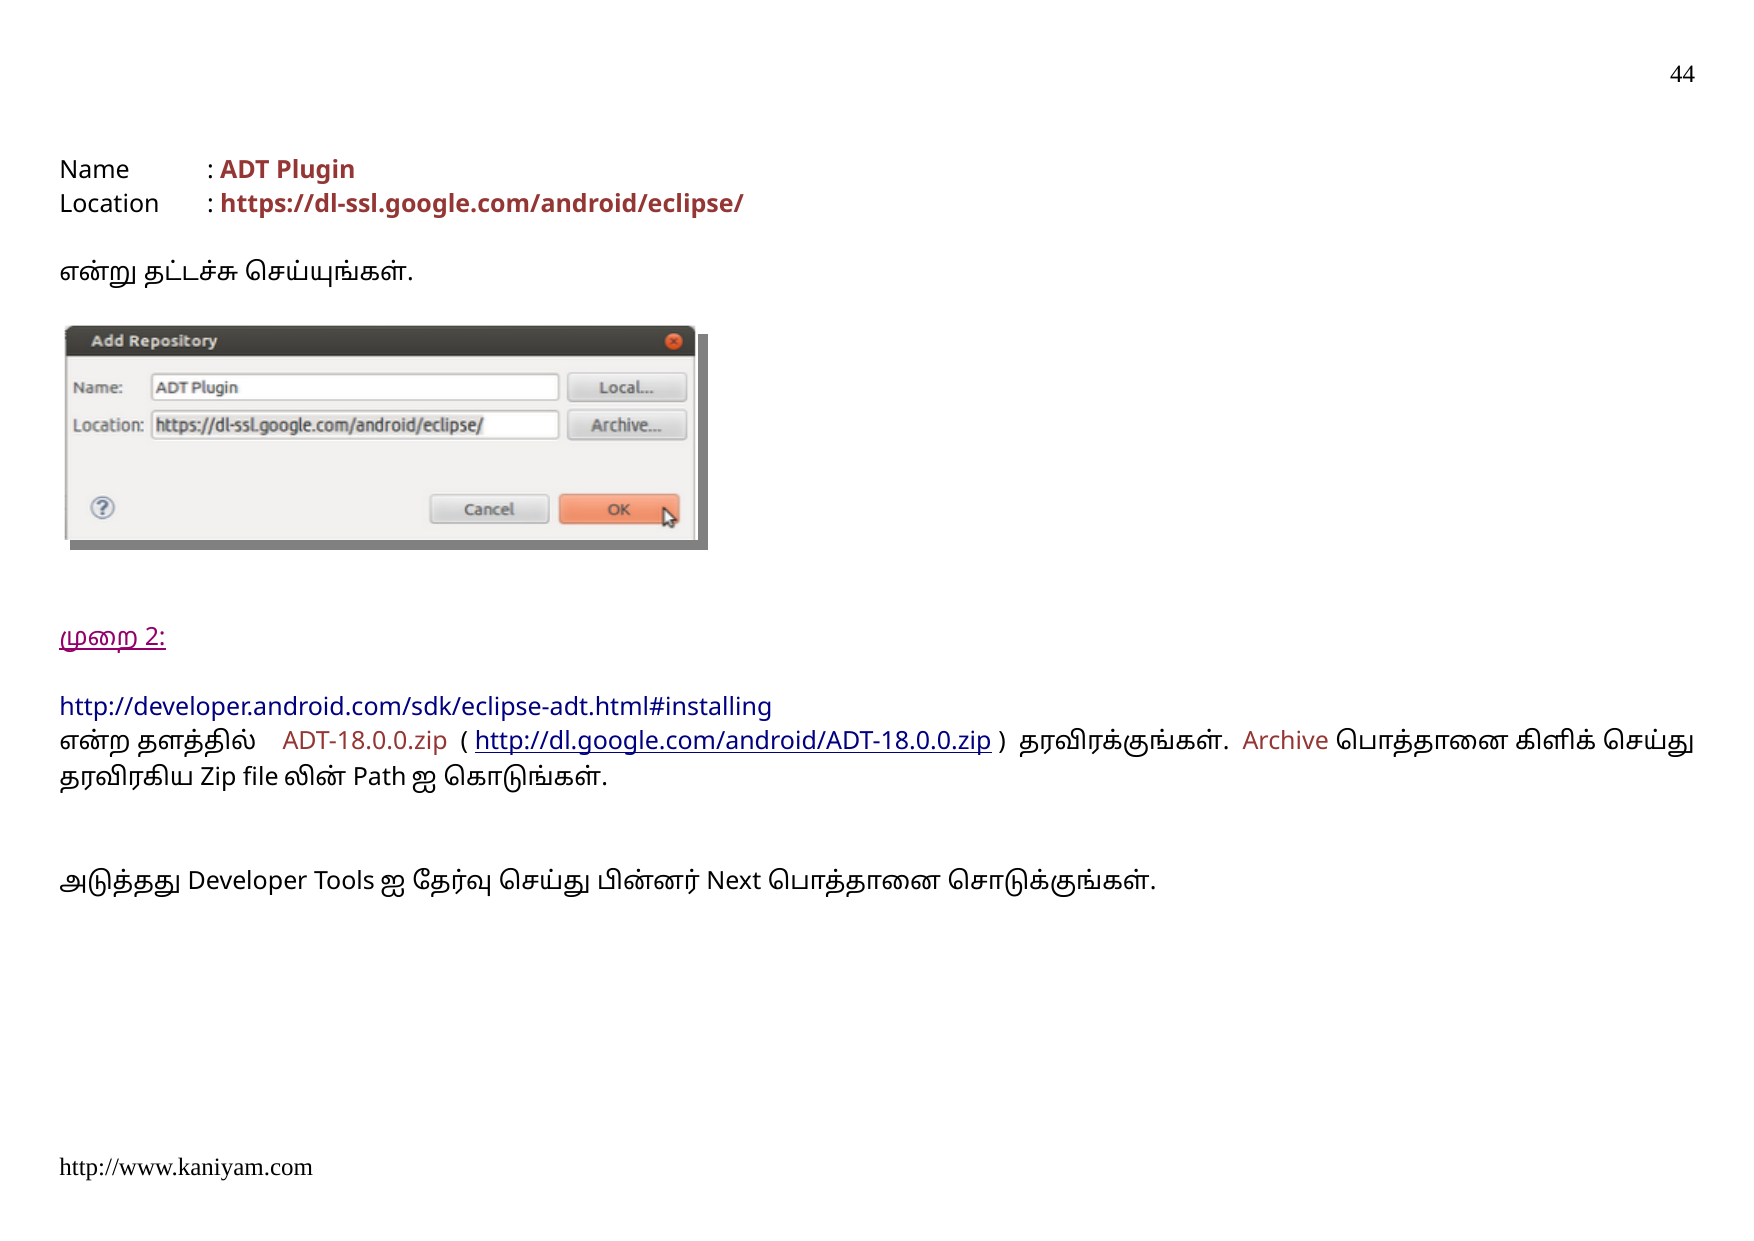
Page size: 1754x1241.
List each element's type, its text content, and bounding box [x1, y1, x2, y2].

text என்று தட்டச்சு செய்யுங்கள். [59, 253, 1695, 289]
text http://developer.android.com/sdk/eclipse-adt.html#installing [59, 689, 1695, 723]
text முறை 2: [59, 618, 1695, 654]
text என்ற தளத்தில் ADT-18.0.0.zip ( http://dl.google.com/android/ADT-18.0.0.zip ) தரவிரக்குங்கள். Archive பொத்தானை கிளிக் செய்து தரவிரகிய Zip fileலின் Pathஐ கொடுங்கள். [59, 723, 1695, 795]
text Name : ADT Plugin [59, 151, 1695, 185]
text Location : https://dl-ssl.google.com/android/eclipse/ [59, 185, 1695, 219]
text அடுத்தது Developer Toolsஐ தேர்வு செய்து பின்னர் Next பொத்தானை சொடுக்குங்கள். [59, 863, 1695, 899]
